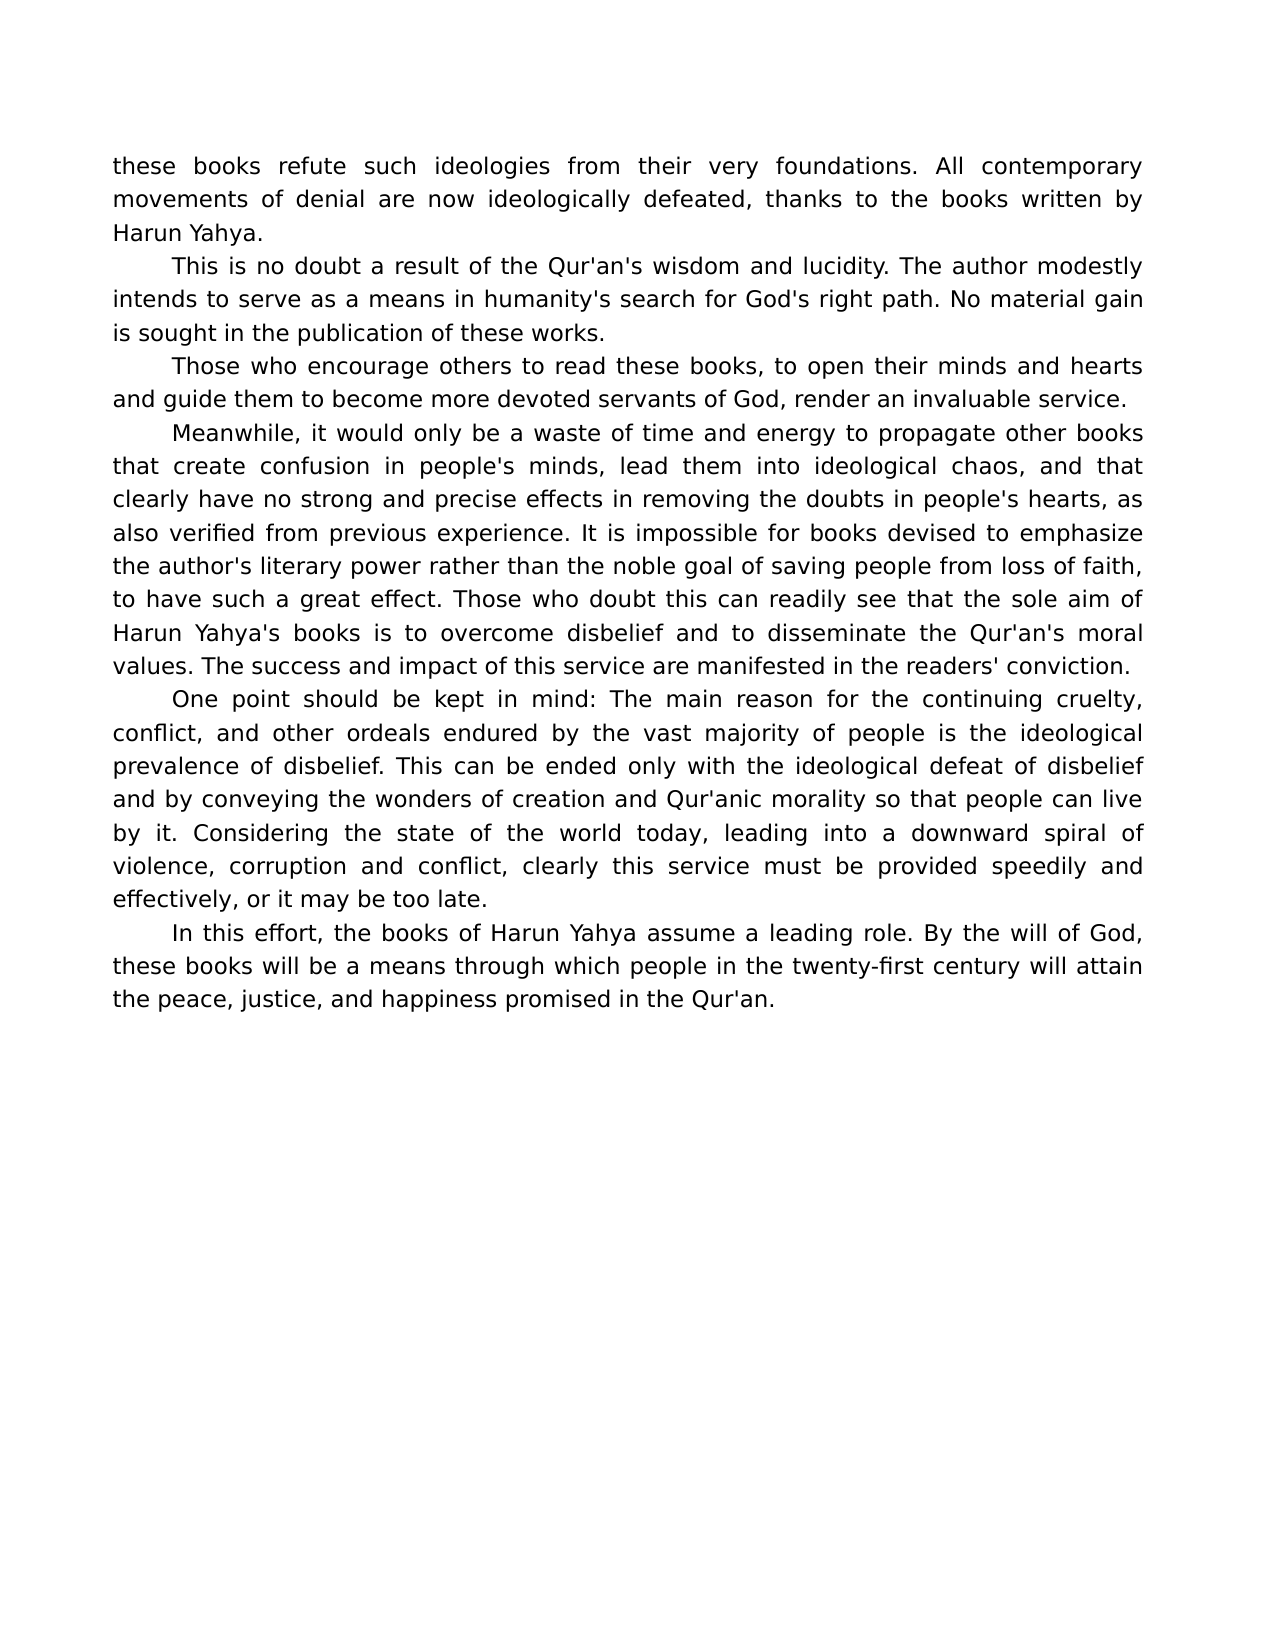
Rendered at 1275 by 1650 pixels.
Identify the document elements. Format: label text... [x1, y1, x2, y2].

text Meanwhile, it would only be a waste of time and energy to propagate other books that create confusion in people's minds, lead them into ideological chaos, and that clearly have no strong and precise effects in removing the doubts in people's hearts, as also verified from previous experience. It is impossible for books devised to emphasize the author's literary power rather than the noble goal of saving people from loss of faith, to have such a great effect. Those who doubt this can readily see that the sole aim of Harun Yahya's books is to overcome disbelief and to disseminate the Qur'an's moral values. The success and impact of this service are manifested in the readers' conviction. [112, 414, 1145, 681]
text Those who encourage others to read these books, to open their minds and hearts and guide them to become more devoted servants of God, render an invaluable service. [112, 348, 1145, 414]
text In this effort, the books of Harun Yahya assume a leading role. By the will of God, these books will be a means through which people in the twenty-first century will attain the peace, justice, and happiness promised in the Qur'an. [112, 914, 1145, 1014]
text these books refute such ideologies from their very foundations. All contemporary movements of denial are now ideologically defeated, thanks to the books written by Harun Yahya. [112, 148, 1145, 248]
text This is no doubt a result of the Qur'an's wisdom and lucidity. The author modestly intends to serve as a means in humanity's search for God's right path. No material gain is sought in the publication of these works. [112, 248, 1145, 348]
text One point should be kept in mind: The main reason for the continuing cruelty, conflict, and other ordeals endured by the vast majority of people is the ideological prevalence of disbelief. This can be ended only with the ideological defeat of disbelief and by conveying the wonders of creation and Qur'anic morality so that people can live by it. Considering the state of the world today, leading into a downward spiral of violence, corruption and conflict, clearly this service must be provided speedily and effectively, or it may be too late. [112, 681, 1145, 914]
